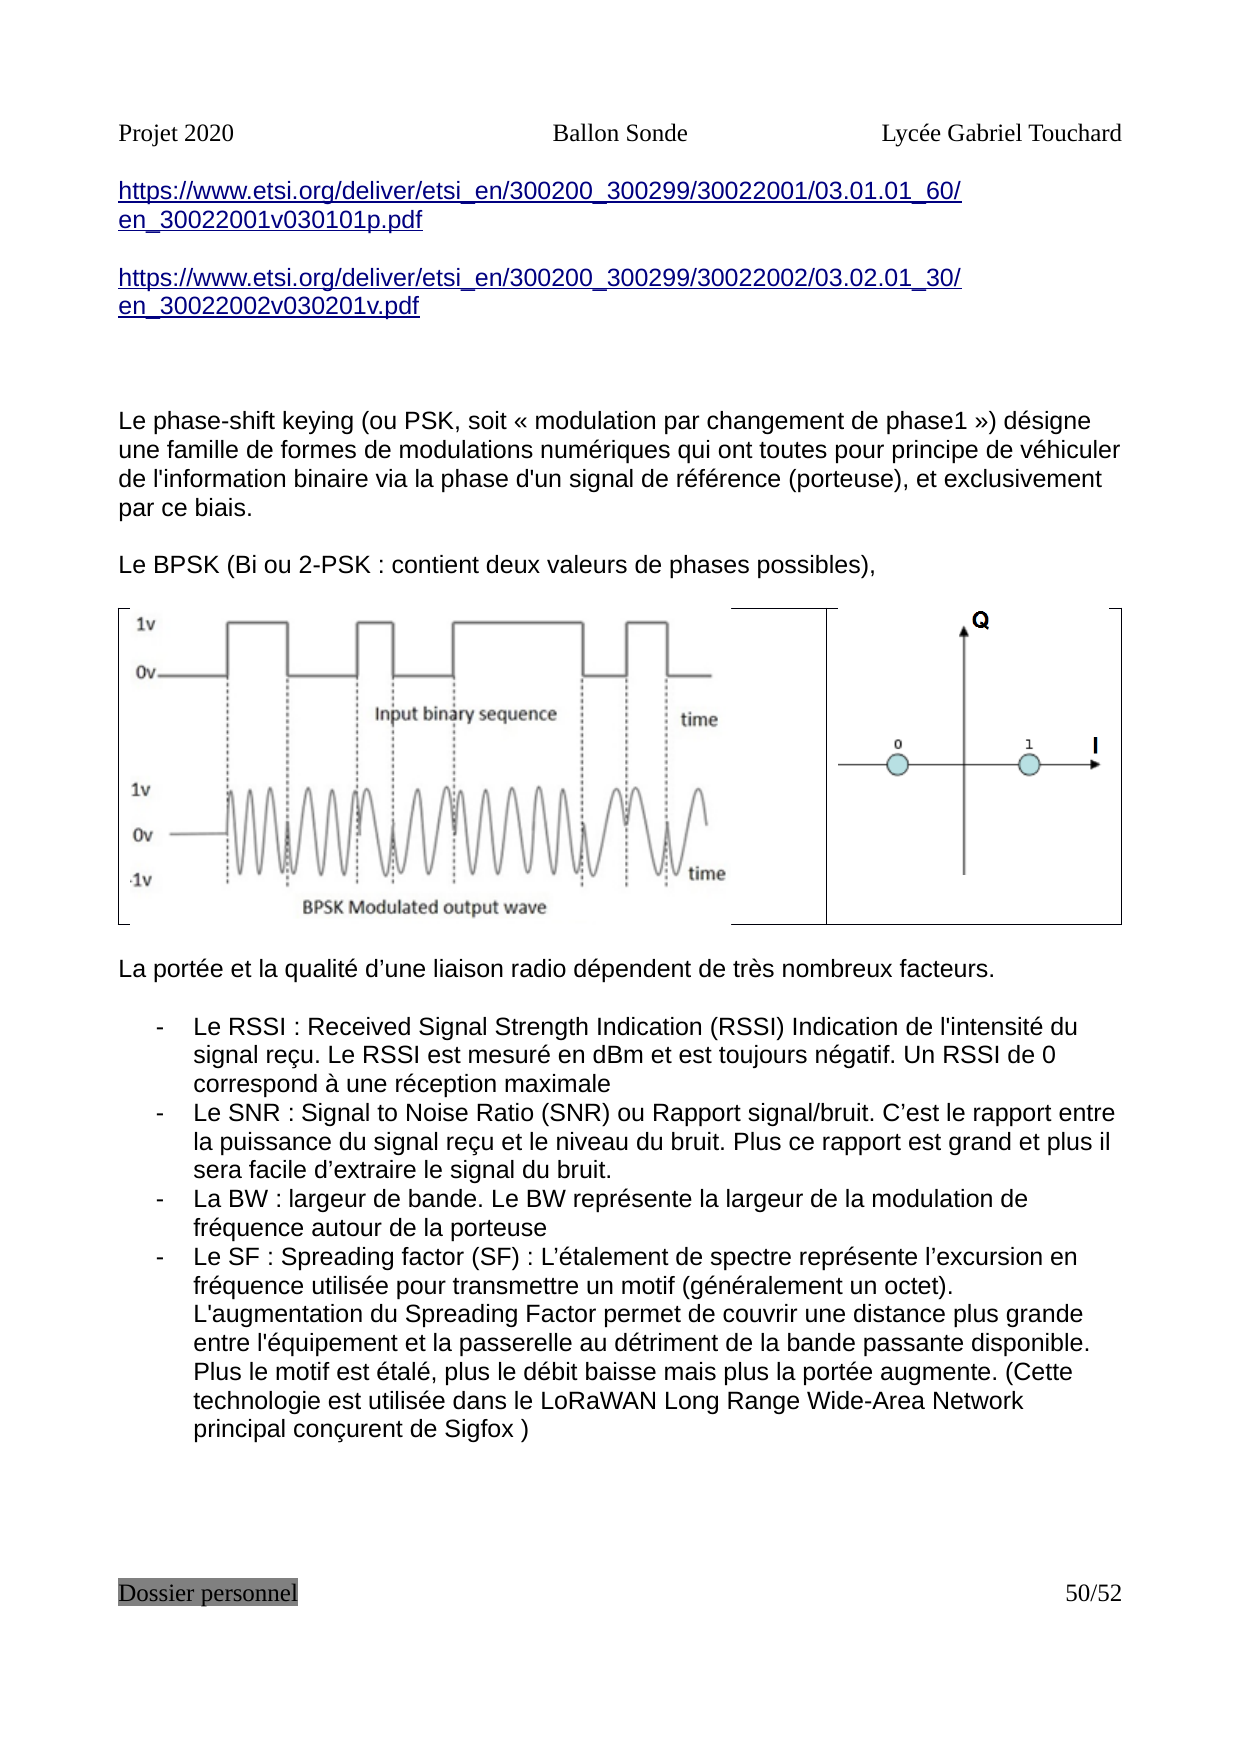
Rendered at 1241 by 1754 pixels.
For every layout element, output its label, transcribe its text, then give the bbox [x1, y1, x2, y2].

table_header [732, 609, 826, 924]
text Le BPSK (Bi ou 2-PSK : contient deux valeurs de phases possibles), [118, 550, 1122, 579]
list Le SNR : Signal to Noise Ratio (SNR) ou Rapport signal/bruit. C’est le rapport entre la puissance du signal reçu et le niveau du bruit. Plus ce rapport est grand et plus il sera facile d’extraire le signal du bruit. [156, 1098, 1122, 1184]
list La BW : largeur de bande. Le BW représente la largeur de la modulation de fréquence autour de la porteuse [156, 1184, 1122, 1242]
list Le SF : Spreading factor (SF) : L’étalement de spectre représente l’excursion en fréquence utilisée pour transmettre un motif (généralement un octet). L'augmentation du Spreading Factor permet de couvrir une distance plus grande entre l'équipement et la passerelle au détriment de la bande passante disponible. Plus le motif est étalé, plus le débit baisse mais plus la portée augmente. (Cette technologie est utilisée dans le LoRaWAN Long Range Wide-Area Network principal conçurent de Sigfox ) [156, 1242, 1122, 1443]
text La portée et la qualité d’une liaison radio dépendent de très nombreux facteurs. [118, 954, 1122, 983]
table_header [119, 609, 130, 924]
text https://www.etsi.org/deliver/etsi_en/300200_300299/30022002/03.02.01_30/en_30022002v030201v.pdf [118, 263, 1122, 320]
table_header [827, 609, 1121, 924]
list Le RSSI : Received Signal Strength Indication (RSSI) Indication de l'intensité du signal reçu. Le RSSI est mesuré en dBm et est toujours négatif. Un RSSI de 0 correspond à une réception maximale [156, 1012, 1122, 1098]
text Le phase-shift keying (ou PSK, soit « modulation par changement de phase1 ») désigne une famille de formes de modulations numériques qui ont toutes pour principe de véhiculer de l'information binaire via la phase d'un signal de référence (porteuse), et exclusivement par ce biais. [118, 406, 1122, 521]
text https://www.etsi.org/deliver/etsi_en/300200_300299/30022001/03.01.01_60/en_30022001v030101p.pdf [118, 176, 1122, 234]
